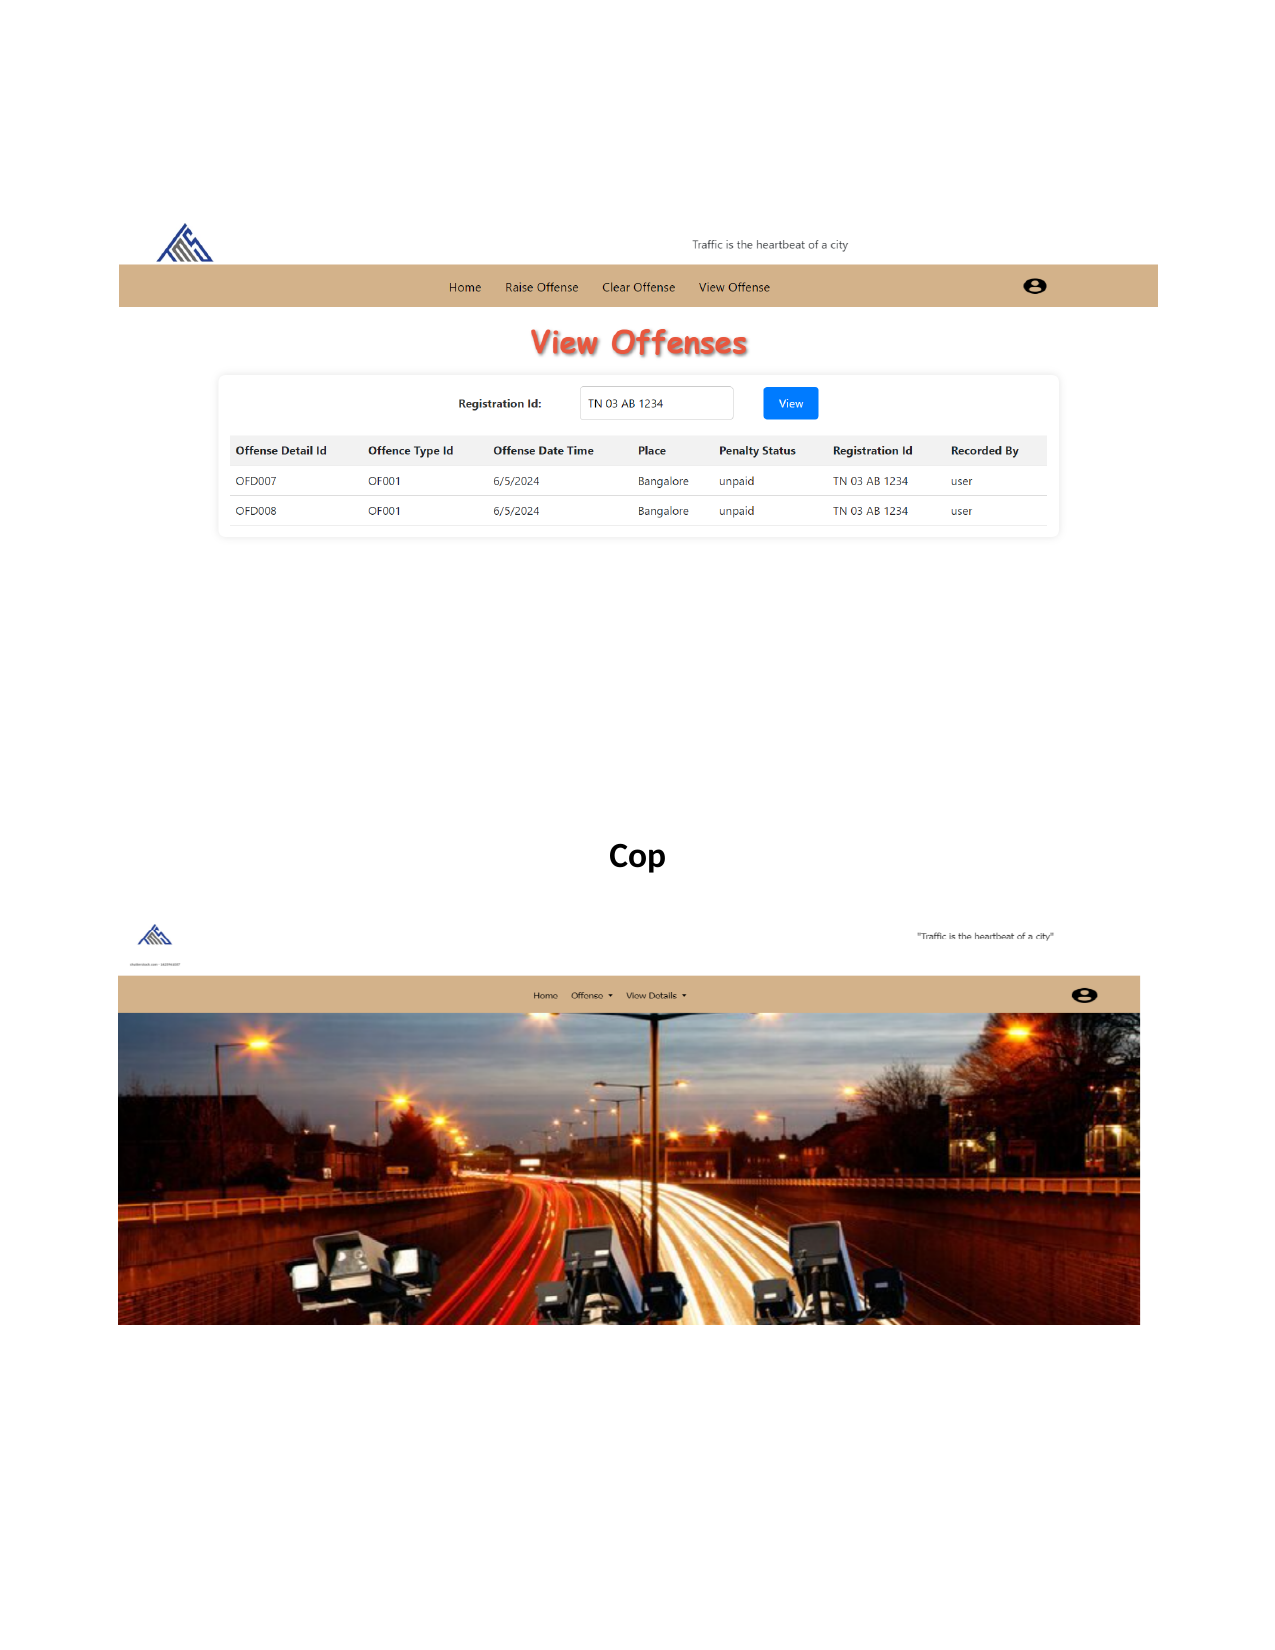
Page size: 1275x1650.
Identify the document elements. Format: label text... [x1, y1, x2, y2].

picture [119, 208, 1158, 658]
text Cop [118, 833, 1157, 876]
